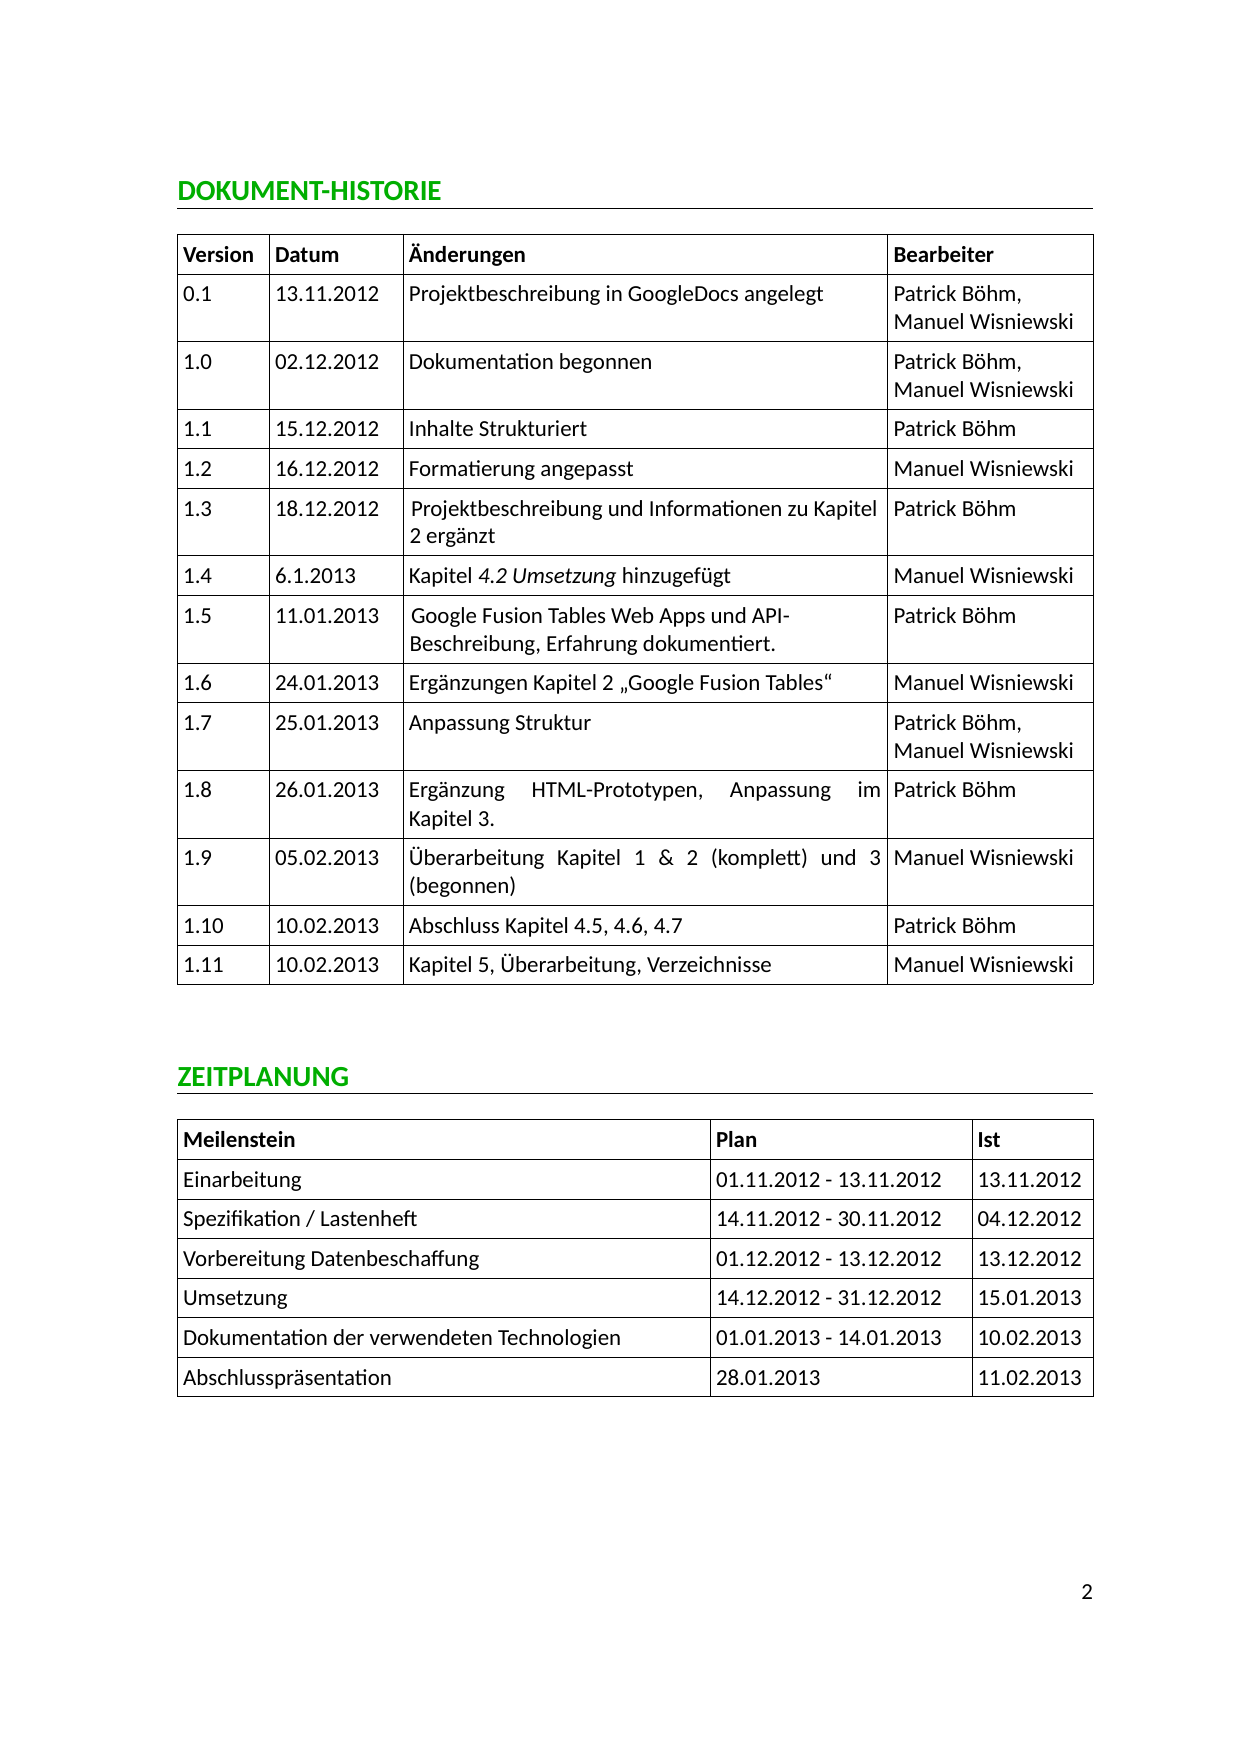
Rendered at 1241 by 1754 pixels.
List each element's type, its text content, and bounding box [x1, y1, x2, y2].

table_cell 1.1 [178, 410, 269, 448]
table_cell 13.11.2012 [973, 1160, 1093, 1198]
table_cell Patrick Böhm, Manuel Wisniewski [888, 275, 1093, 341]
table_cell 10.02.2013 [270, 906, 403, 944]
table_cell 01.01.2013 - 14.01.2013 [711, 1318, 972, 1357]
table_cell 1.7 [178, 703, 269, 770]
table_cell Projektbeschreibung und Informationen zu Kapitel 2 ergänzt [404, 489, 887, 555]
table_cell 1.9 [178, 839, 269, 905]
table_cell 1.8 [178, 771, 269, 837]
table_cell Google Fusion Tables Web Apps und API-Beschreibung, Erfahrung dokumentiert. [404, 596, 887, 663]
table_cell 1.6 [178, 664, 269, 702]
table_cell Manuel Wisniewski [888, 449, 1093, 488]
table_cell Manuel Wisniewski [888, 839, 1093, 905]
table_cell Einarbeitung [178, 1160, 710, 1198]
table_header Meilenstein [178, 1120, 710, 1159]
table_cell 18.12.2012 [270, 489, 403, 555]
text Zeitplanung [177, 1058, 1093, 1093]
table_cell 1.11 [178, 946, 269, 984]
table_cell Ergänzungen Kapitel 2 „Google Fusion Tables“ [404, 664, 887, 702]
table_cell 0.1 [178, 275, 269, 341]
table_cell Patrick Böhm, Manuel Wisniewski [888, 703, 1093, 770]
table_cell 13.11.2012 [270, 275, 403, 341]
table_cell 11.01.2013 [270, 596, 403, 663]
table_cell 1.4 [178, 556, 269, 595]
table_cell Patrick Böhm [888, 410, 1093, 448]
table_cell Kapitel 5, Überarbeitung, Verzeichnisse [404, 946, 887, 984]
table_cell Manuel Wisniewski [888, 664, 1093, 702]
table_cell 13.12.2012 [973, 1239, 1093, 1278]
table_cell 1.3 [178, 489, 269, 555]
table_cell 04.12.2012 [973, 1200, 1093, 1238]
table_cell Spezifikation / Lastenheft [178, 1200, 710, 1238]
table_cell 05.02.2013 [270, 839, 403, 905]
table_cell 14.11.2012 - 30.11.2012 [711, 1200, 972, 1238]
table_cell Manuel Wisniewski [888, 556, 1093, 595]
table_cell 11.02.2013 [973, 1358, 1093, 1396]
table_cell 25.01.2013 [270, 703, 403, 770]
table_cell Formatierung angepasst [404, 449, 887, 488]
table_cell Abschluss Kapitel 4.5, 4.6, 4.7 [404, 906, 887, 944]
table_cell 1.0 [178, 342, 269, 409]
table_cell Abschlusspräsentation [178, 1358, 710, 1396]
table_header Bearbeiter [888, 235, 1093, 273]
table_cell 02.12.2012 [270, 342, 403, 409]
table_cell Vorbereitung Datenbeschaffung [178, 1239, 710, 1278]
table_cell 15.01.2013 [973, 1279, 1093, 1317]
table_cell 15.12.2012 [270, 410, 403, 448]
table_cell 10.02.2013 [270, 946, 403, 984]
table_cell Patrick Böhm [888, 771, 1093, 837]
table_cell 01.12.2012 - 13.12.2012 [711, 1239, 972, 1278]
table_cell 26.01.2013 [270, 771, 403, 837]
table_cell Inhalte Strukturiert [404, 410, 887, 448]
table_cell Patrick Böhm [888, 489, 1093, 555]
table_cell Patrick Böhm [888, 906, 1093, 944]
table_header Datum [270, 235, 403, 273]
table_cell 6.1.2013 [270, 556, 403, 595]
table_cell Dokumentation begonnen [404, 342, 887, 409]
table_cell 24.01.2013 [270, 664, 403, 702]
table_header Ist [973, 1120, 1093, 1159]
table_cell 10.02.2013 [973, 1318, 1093, 1357]
table_cell Patrick Böhm [888, 596, 1093, 663]
table_cell 28.01.2013 [711, 1358, 972, 1396]
table_cell Kapitel 4.2 Umsetzung hinzugefügt [404, 556, 887, 595]
table_cell 16.12.2012 [270, 449, 403, 488]
text Dokument-Historie [177, 172, 1093, 208]
table_cell 1.10 [178, 906, 269, 944]
table_cell Projektbeschreibung in GoogleDocs angelegt [404, 275, 887, 341]
table_cell Patrick Böhm, Manuel Wisniewski [888, 342, 1093, 409]
table_cell 1.2 [178, 449, 269, 488]
table_cell Überarbeitung Kapitel 1 & 2 (komplett) und 3 (begonnen) [404, 839, 887, 905]
table_cell Umsetzung [178, 1279, 710, 1317]
table_header Änderungen [404, 235, 887, 273]
table_cell 14.12.2012 - 31.12.2012 [711, 1279, 972, 1317]
table_cell Ergänzung HTML-Prototypen, Anpassung im Kapitel 3. [404, 771, 887, 837]
table_cell 01.11.2012 - 13.11.2012 [711, 1160, 972, 1198]
table_cell Manuel Wisniewski [888, 946, 1093, 984]
table_header Version [178, 235, 269, 273]
table_cell Dokumentation der verwendeten Technologien [178, 1318, 710, 1357]
table_cell Anpassung Struktur [404, 703, 887, 770]
table_header Plan [711, 1120, 972, 1159]
table_cell 1.5 [178, 596, 269, 663]
